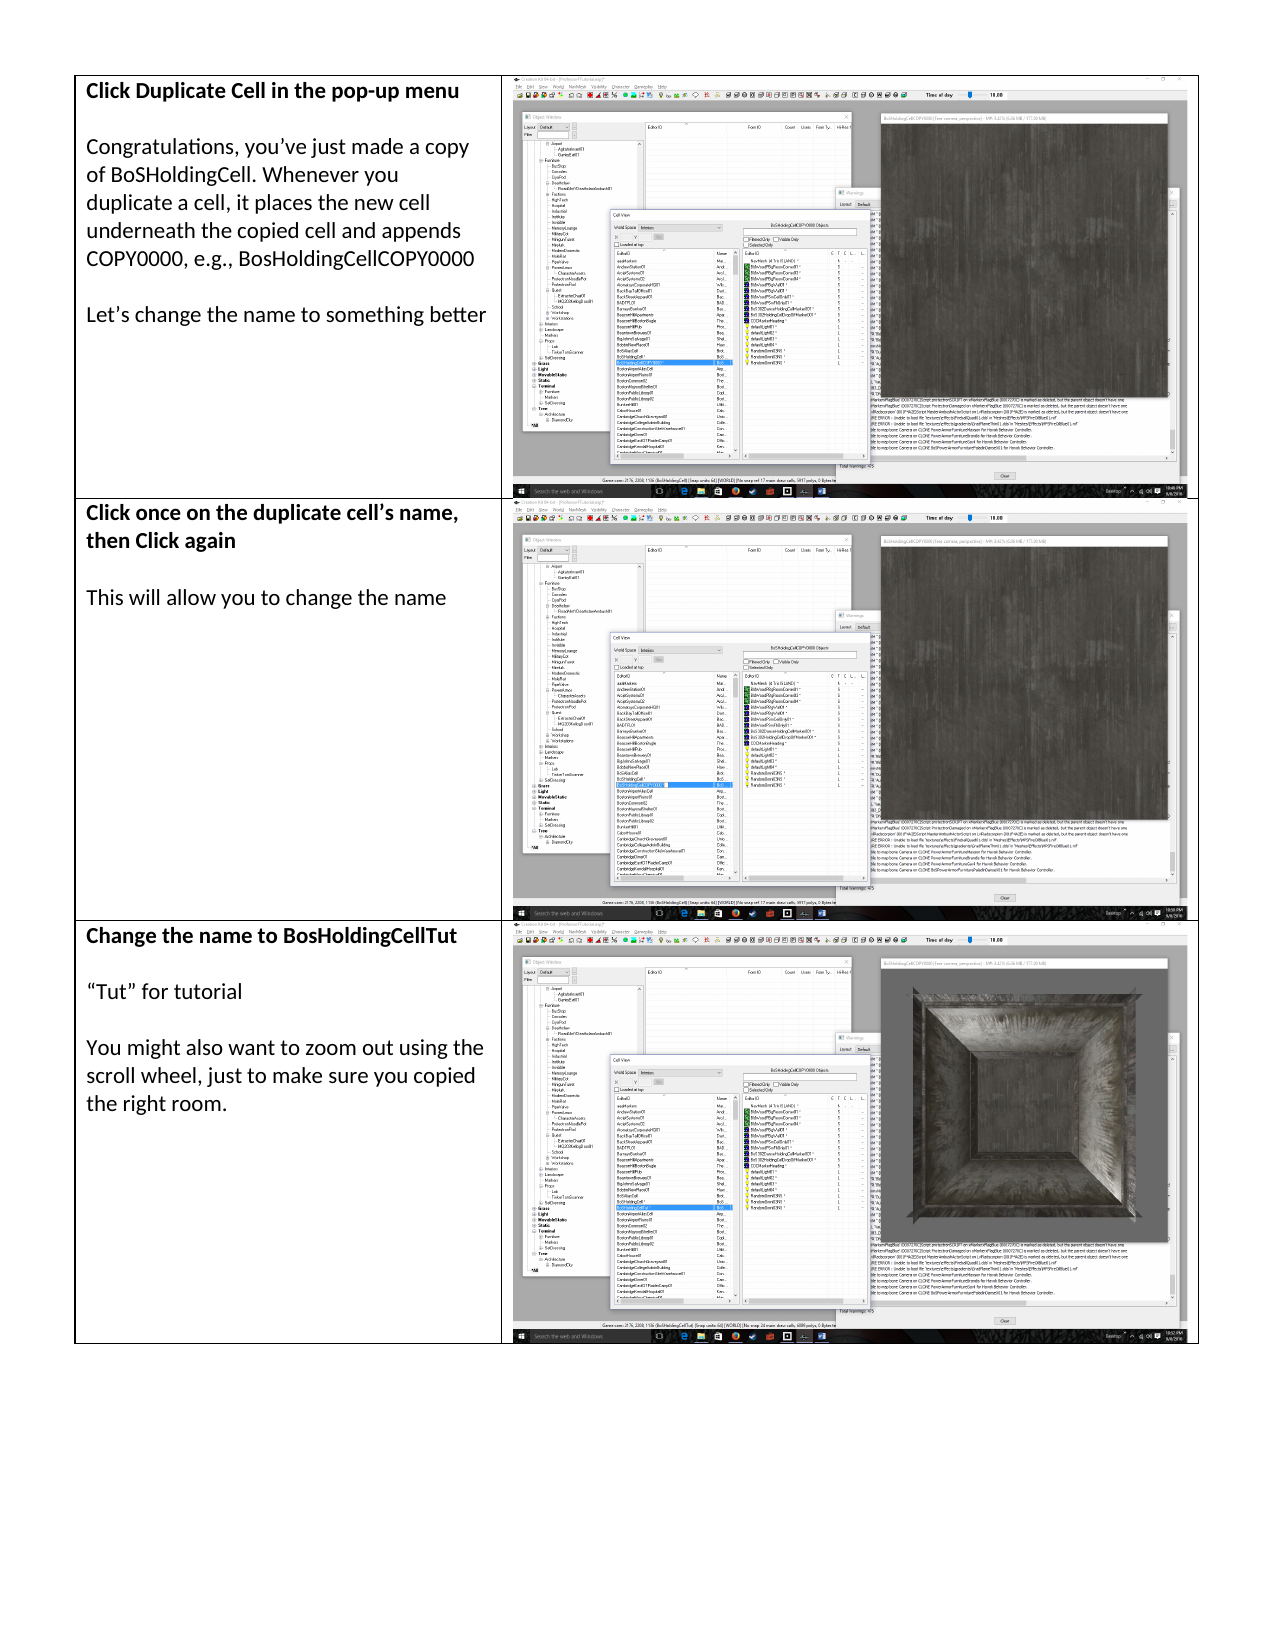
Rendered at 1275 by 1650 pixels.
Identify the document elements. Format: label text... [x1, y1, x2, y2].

table_cell Change the name to BosHoldingCellTut “Tut” for tutorial You might also want to zoom out using the scroll wheel, just to make sure you copied the right room. [76, 921, 501, 1342]
table_cell [1188, 76, 1198, 497]
table_cell [1188, 921, 1198, 1342]
table_cell [502, 499, 513, 920]
table_cell [1188, 499, 1198, 920]
table_cell Click Duplicate Cell in the pop-up menu Congratulations, you’ve just made a copy of BoSHoldingCell. Whenever you duplicate a cell, it places the new cell underneath the copied cell and appends COPY0000, e.g., BosHoldingCellCOPY0000 Let’s change the name to something better [76, 76, 501, 497]
table_cell Click once on the duplicate cell’s name, then Click again This will allow you to change the name [76, 499, 501, 920]
table_cell [502, 76, 513, 497]
table_cell [502, 921, 513, 1342]
